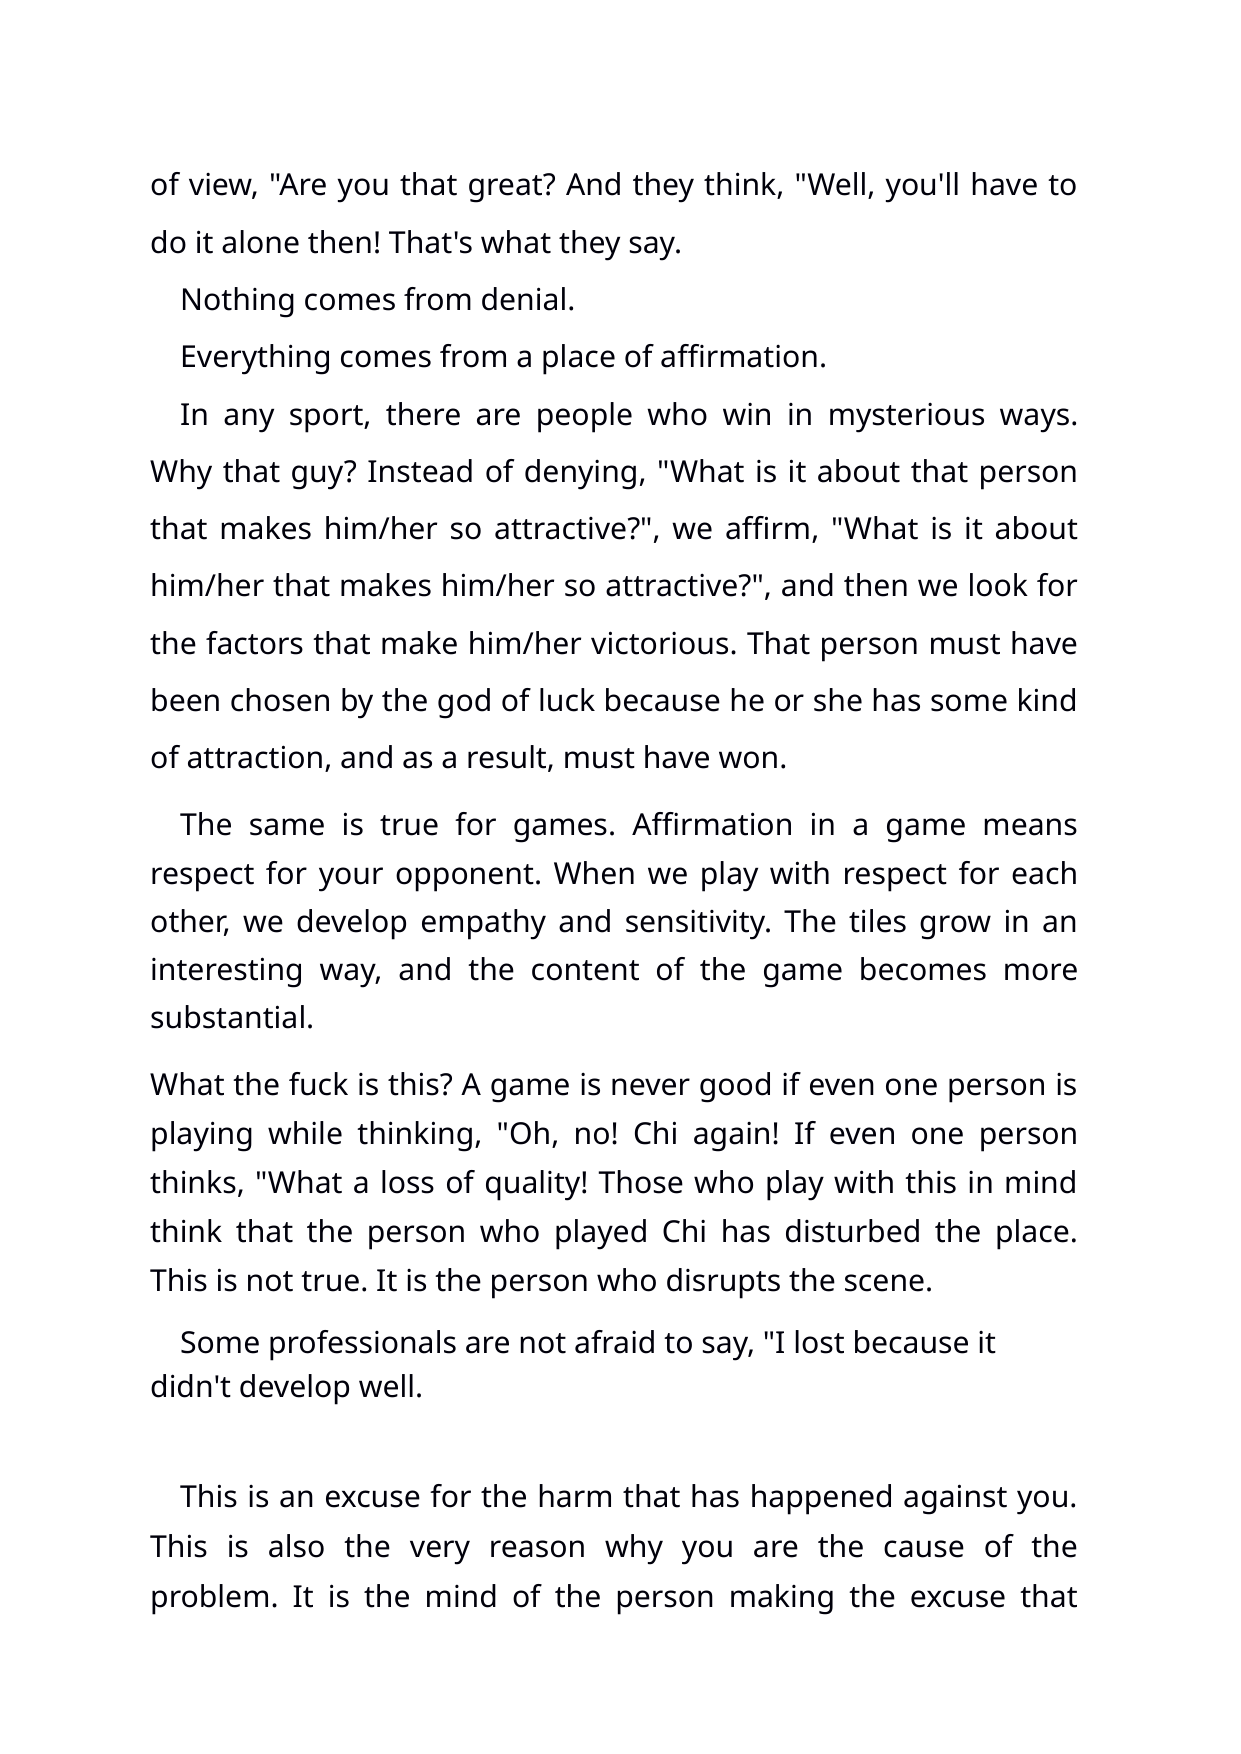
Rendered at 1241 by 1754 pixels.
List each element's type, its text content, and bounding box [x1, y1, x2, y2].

text This is an excuse for the harm that has happened against you. This is also the very reason why you are the cause of the problem. It is the mind of the person making the excuse that [150, 1468, 1079, 1617]
text Some professionals are not afraid to say, "I lost because it didn't develop well. [150, 1318, 1050, 1407]
text of view, "Are you that great? And they think, "Well, you'll have to do it alone then! That's what they say. [150, 150, 1079, 264]
text The same is true for games. Affirmation in a game means respect for your opponent. When we play with respect for each other, we develop empathy and sensitivity. The tiles grow in an interesting way, and the content of the game becomes more substantial. [150, 797, 1079, 1038]
text In any sport, there are people who win in mysterious ways. Why that guy? Instead of denying, "What is it about that person that makes him/her so attractive?", we affirm, "What is it about him/her that makes him/her so attractive?", and then we look for the factors that make him/her victorious. That person must have been chosen by the god of luck because he or she has some kind of attraction, and as a result, must have won. [150, 379, 1079, 780]
text What the fuck is this? A game is never good if even one person is playing while thinking, "Oh, no! Chi again! If even one person thinks, "What a loss of quality! Those who play with this in mind think that the person who played Chi has disturbed the place. This is not true. It is the person who disrupts the scene. [150, 1056, 1079, 1301]
text Everything comes from a place of affirmation. [150, 322, 1079, 379]
text Nothing comes from denial. [150, 264, 1079, 322]
